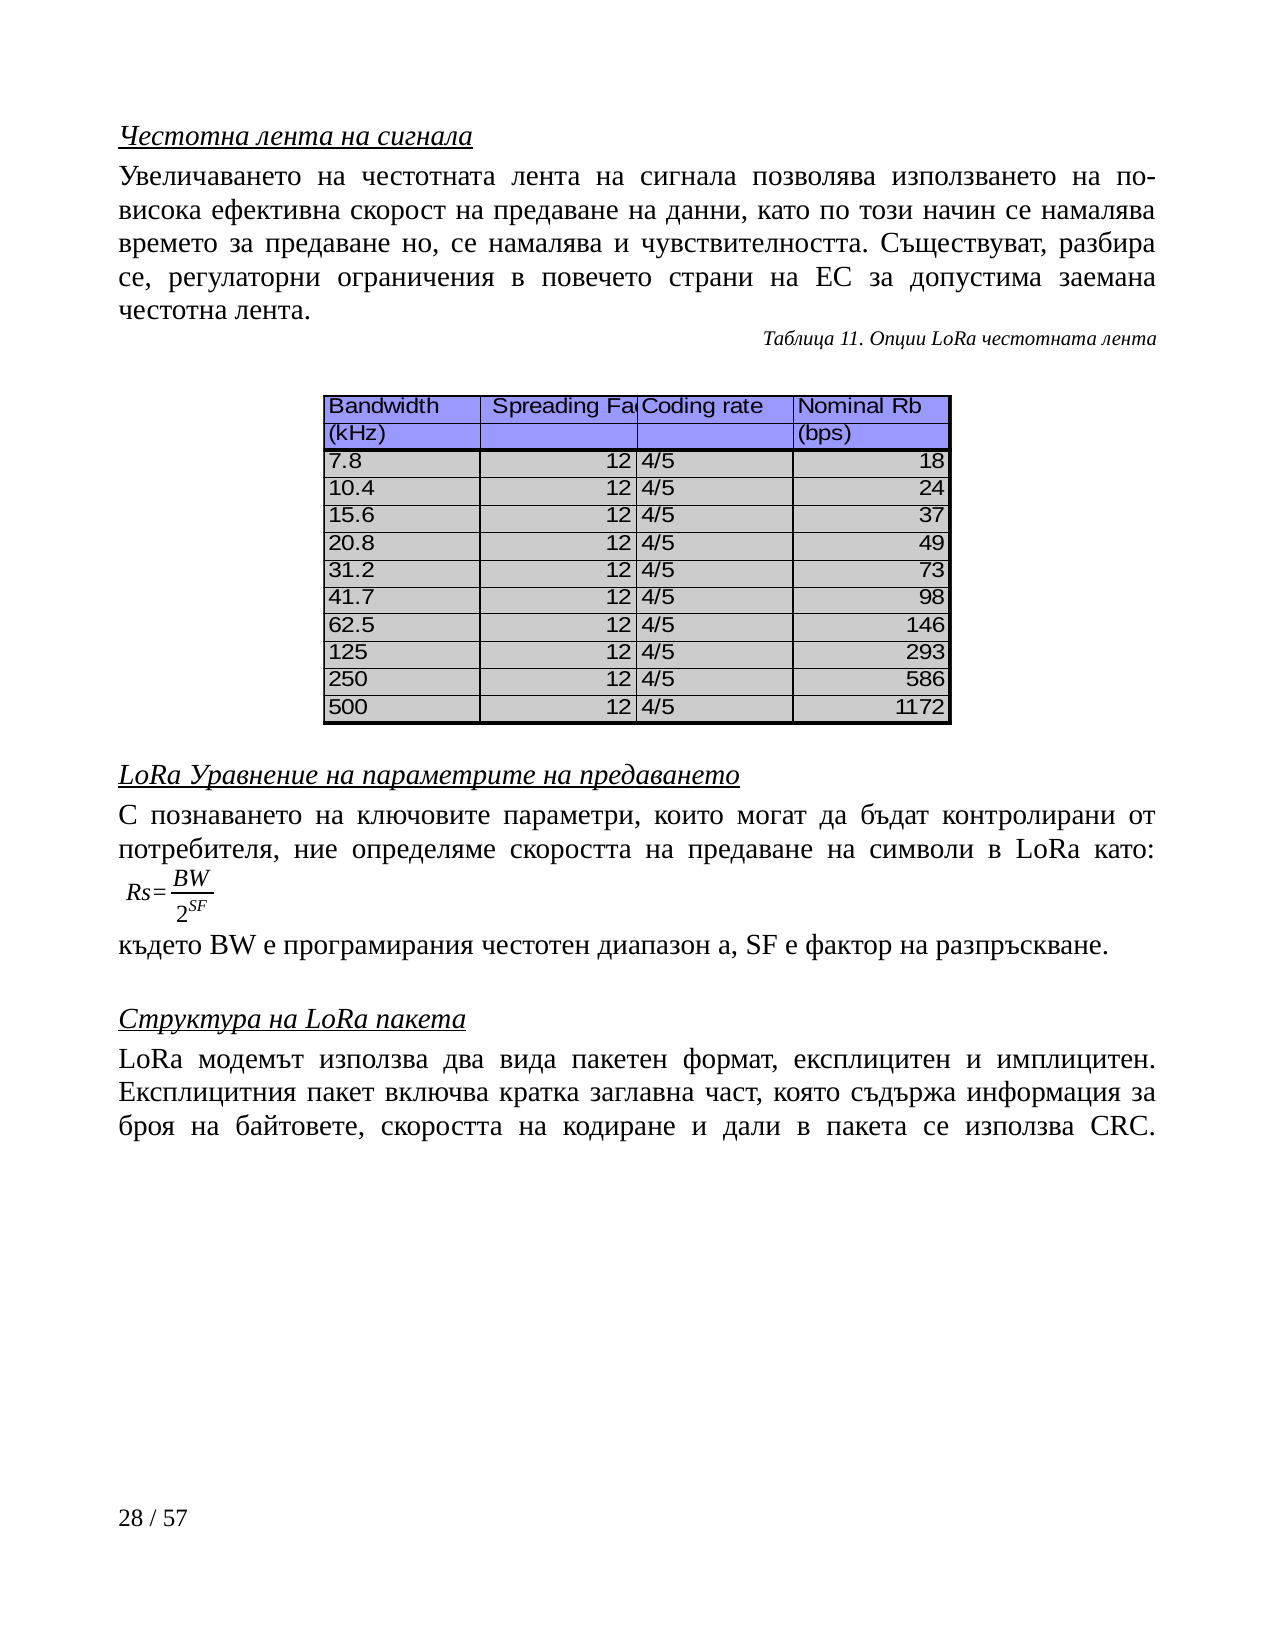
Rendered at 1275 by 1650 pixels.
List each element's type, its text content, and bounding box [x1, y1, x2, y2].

text LoRa Уравнение на параметрите на предаването [118, 757, 1157, 791]
text С познаването на ключовите параметри, които могат да бъдат контролирани от потребителя, ние определяме скоростта на предаване на символи в LoRa като: където BW е програмирания честотен диапазон а, SF е фактор на разпръскване. [118, 797, 1157, 961]
text Структура на LoRa пакета [118, 1001, 1157, 1034]
text Увеличаването на честотната лента на сигнала позволява използването на по-висока ефективна скорост на предаване на данни, като по този начин се намалява времето за предаване но, се намалява и чувствителността. Съществуват, разбира се, регулаторни ограничения в повечето страни на ЕС за допустима заемана честотна лента. [118, 158, 1157, 326]
text LoRa модемът използва два вида пакетен формат, експлицитен и имплицитен. Експлицитния пакет включва кратка заглавна част, която съдържа информация за броя на байтовете, скоростта на кодиране и дали в пакета се използва CRC. [118, 1041, 1157, 1175]
text Таблица 11. Опции LoRa честотната лента [118, 326, 1157, 350]
text Честотна лента на сигнала [118, 118, 1157, 152]
